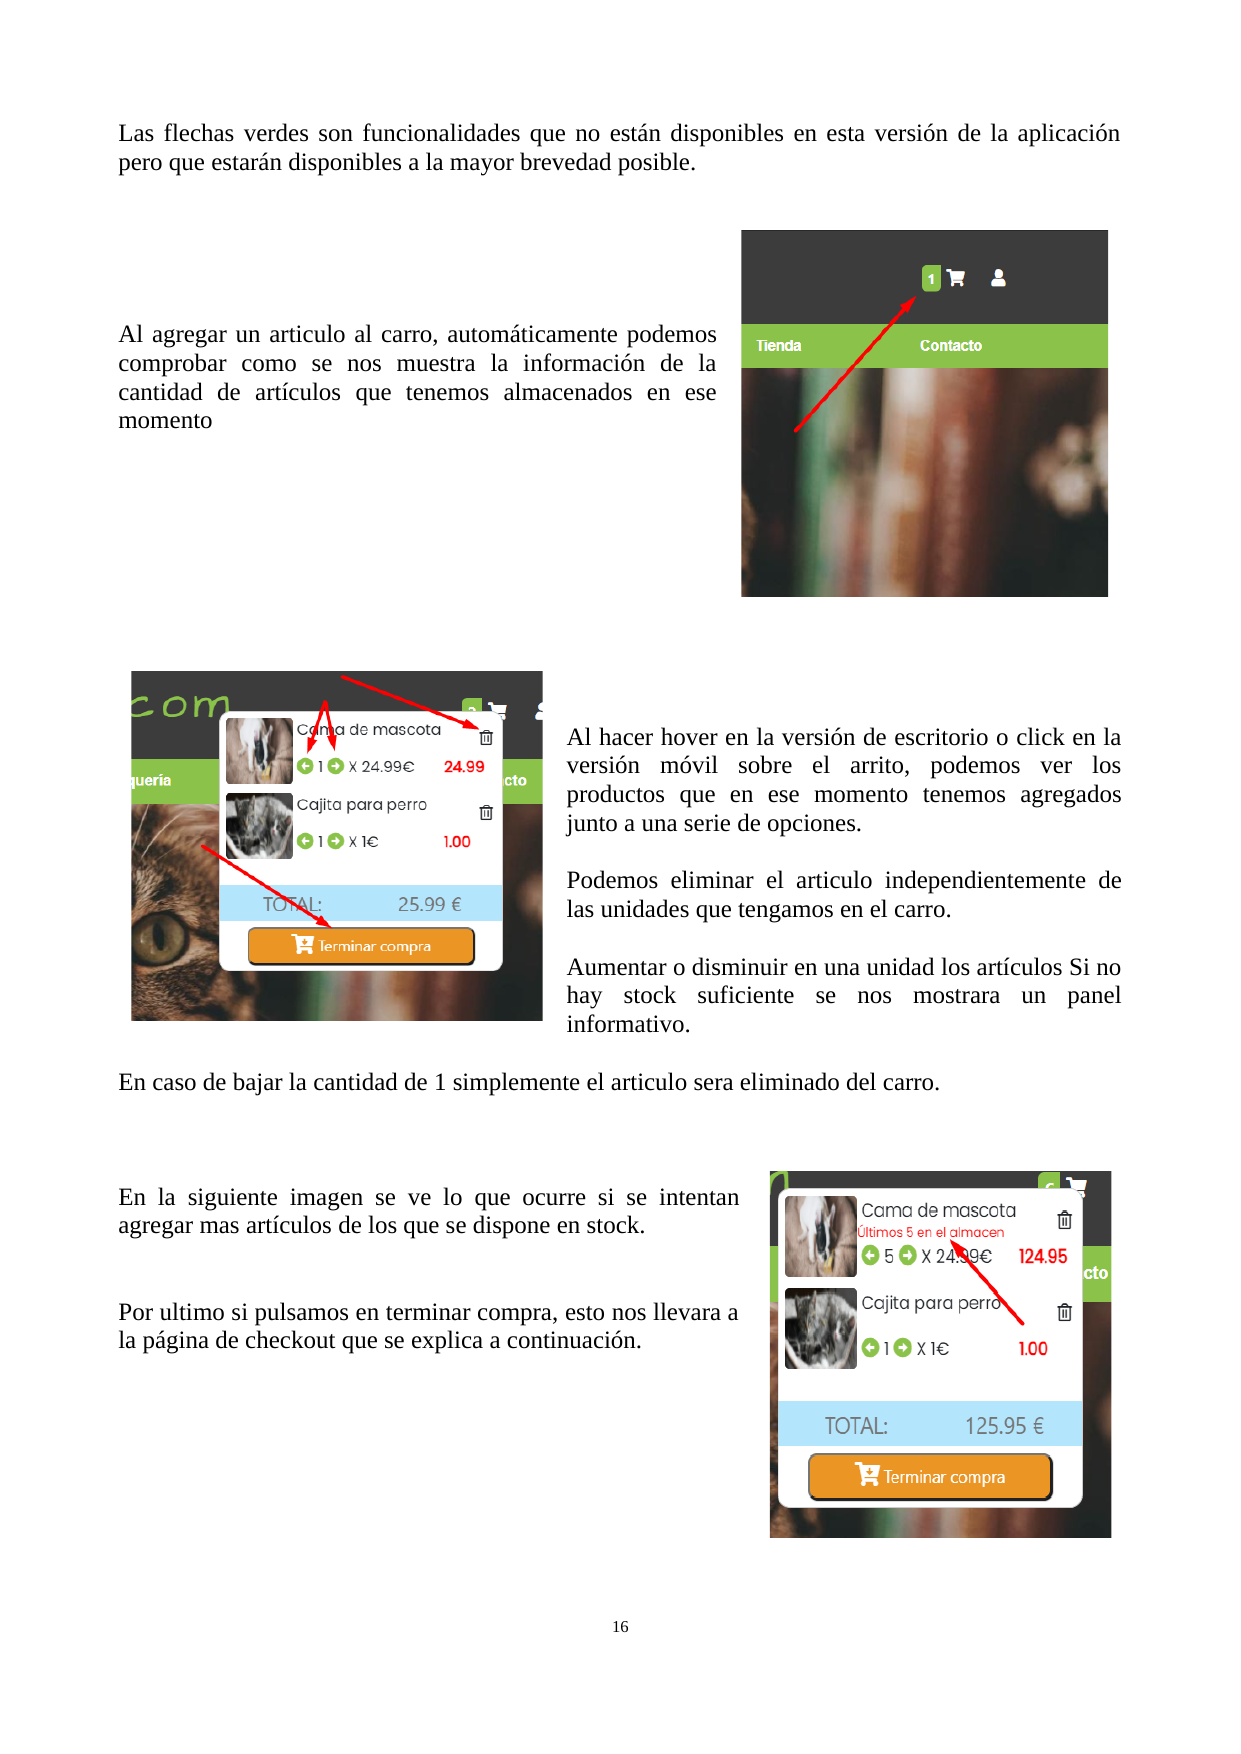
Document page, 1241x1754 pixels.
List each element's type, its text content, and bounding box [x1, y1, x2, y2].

picture [741, 230, 1109, 597]
text Por ultimo si pulsamos en terminar compra, esto nos llevara a la página de checkout que se explica a continuación. [118, 1297, 769, 1354]
picture [131, 671, 543, 1021]
text Podemos eliminar el articulo independientemente de las unidades que tengamos en el carro. [543, 866, 1122, 923]
text Al agregar un articulo al carro, automáticamente podemos comprobar como se nos muestra la información de la cantidad de artículos que tenemos almacenados en ese momento [118, 319, 741, 434]
text En caso de bajar la cantidad de 1 simplemente el articulo sera eliminado del carro. [118, 1067, 1122, 1096]
text Al hacer hover en la versión de escritorio o click en la versión móvil sobre el arrito, podemos ver los productos que en ese momento tenemos agregados junto a una serie de opciones. [543, 722, 1122, 837]
picture [769, 1171, 1112, 1538]
text Las flechas verdes son funcionalidades que no están disponibles en esta versión de la aplicación pero que estarán disponibles a la mayor brevedad posible. [118, 118, 1122, 176]
text En la siguiente imagen se ve lo que ocurre si se intentan agregar mas artículos de los que se dispone en stock. [118, 1182, 769, 1239]
text Aumentar o disminuir en una unidad los artículos Si no hay stock suficiente se nos mostrara un panel informativo. [118, 952, 1122, 1038]
